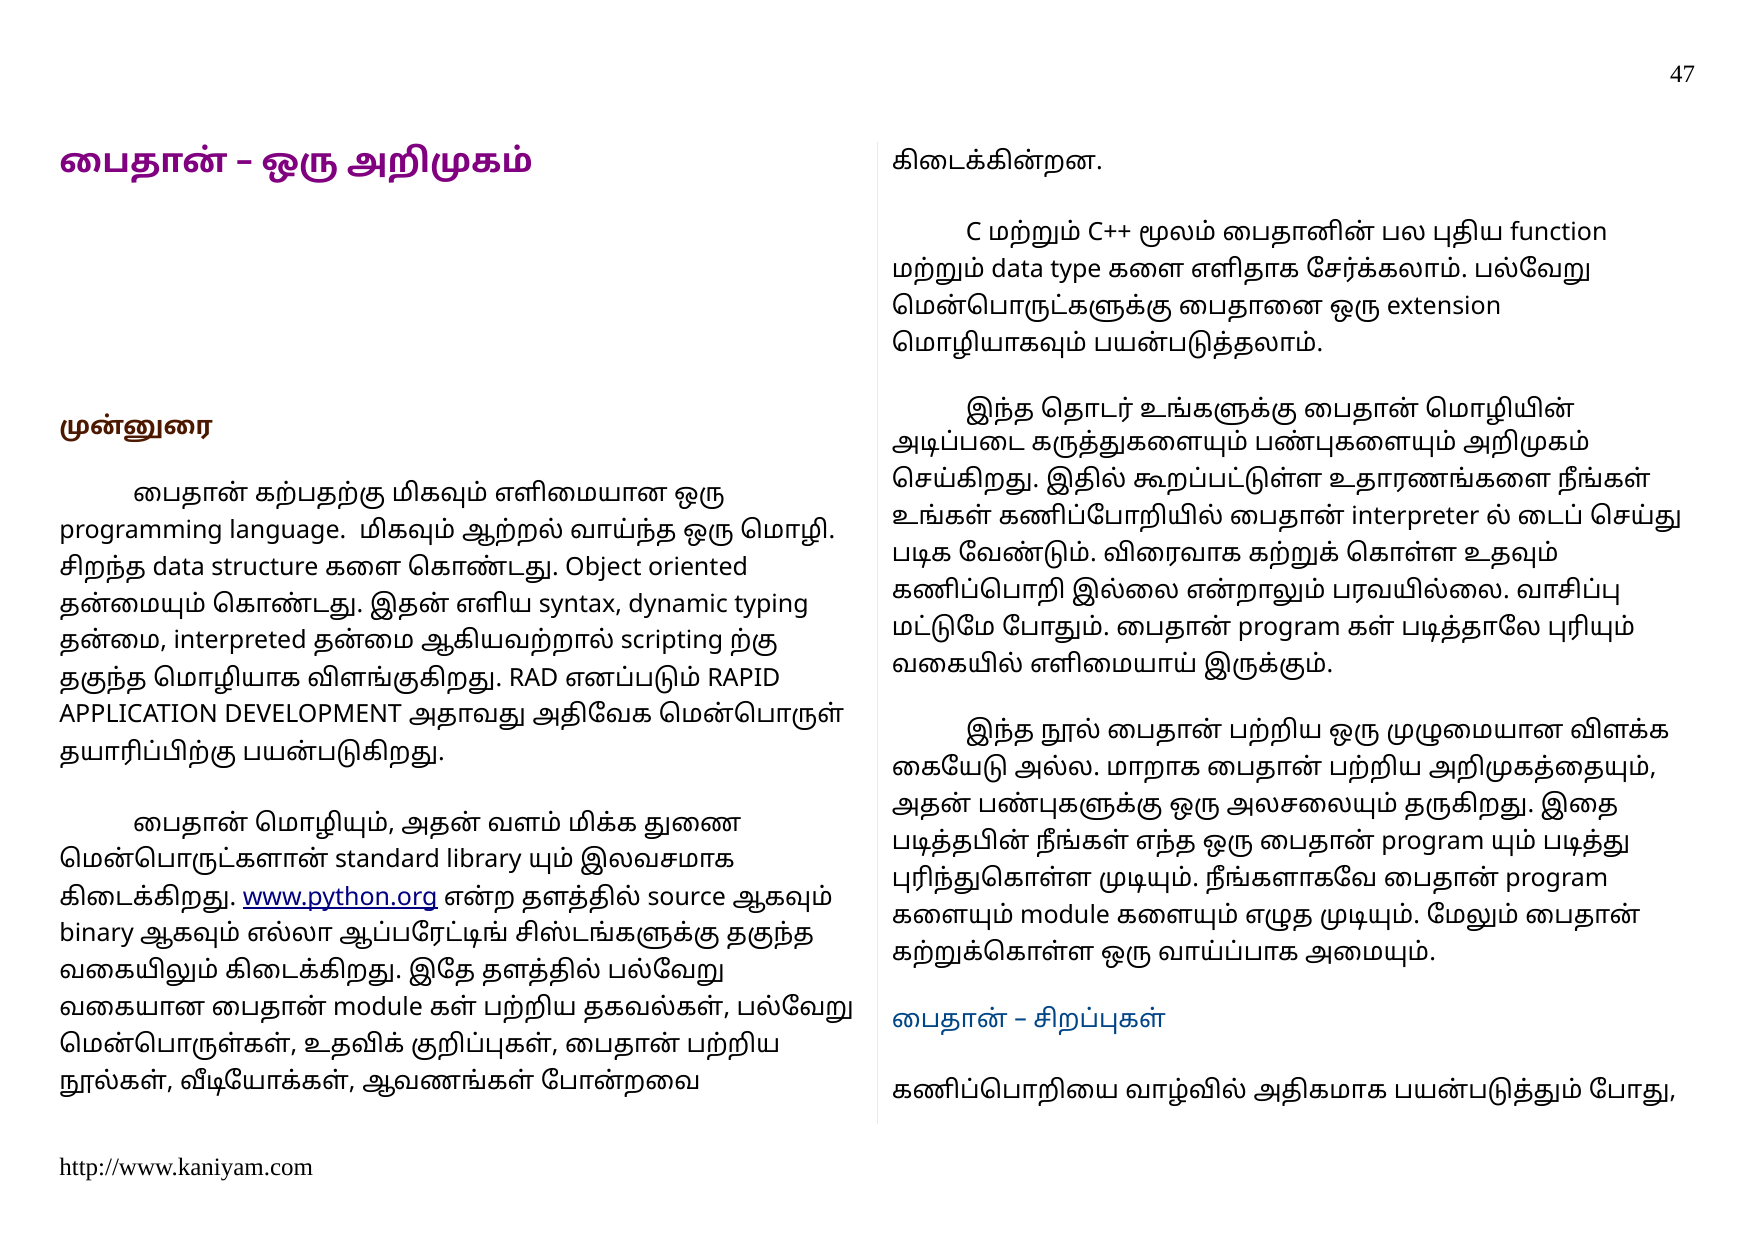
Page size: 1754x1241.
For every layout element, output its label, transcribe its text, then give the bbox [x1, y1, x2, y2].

text இந்த நூல் பைதான் பற்றிய ஒரு முழுமையான விளக்க கையேடு அல்ல. மாறாக பைதான் பற்றிய அறிமுகத்தையும், அதன் பண்புகளுக்கு ஒரு அலசலையும் தருகிறது. இதை படித்தபின் நீங்கள் எந்த ஒரு பைதான் program யும் படித்து புரிந்துகொள்ள முடியும். நீங்களாகவே பைதான் program களையும் module களையும் எழுத முடியும். மேலும் பைதான் கற்றுக்கொள்ள ஒரு வாய்ப்பாக அமையும். [892, 716, 1695, 971]
text பைதான் கற்பதற்கு மிகவும் எளிமையான ஒரு programming language. மிகவும் ஆற்றல் வாய்ந்த ஒரு மொழி. சிறந்த data structure களை கொண்டது. Object oriented தன்மையும் கொண்டது. இதன் எளிய syntax, dynamic typing தன்மை, interpreted தன்மை ஆகியவற்றால் scripting ற்கு தகுந்த மொழியாக விளங்குகிறது. RAD எனப்படும் RAPID APPLICATION DEVELOPMENT அதாவது அதிவேக மென்பொருள் தயாரிப்பிற்கு பயன்படுகிறது. [59, 479, 862, 770]
list கணிப்பொறியை வாழ்வில் அதிகமாக பயன்படுத்தும் போது, [892, 1072, 1695, 1109]
text கிடைக்கின்றன. [892, 142, 1695, 179]
text இந்த தொடர் உங்களுக்கு பைதான் மொழியின் அடிப்படை கருத்துகளையும் பண்புகளையும் அறிமுகம் செய்கிறது. இதில் கூறப்பட்டுள்ள உதாரணங்களை நீங்கள் உங்கள் கணிப்போறியில் பைதான் interpreter ல் டைப் செய்து படிக வேண்டும். விரைவாக கற்றுக் கொள்ள உதவும் கணிப்பொறி இல்லை என்றாலும் பரவயில்லை. வாசிப்பு மட்டுமே போதும். பைதான் program கள் படித்தாலே புரியும் வகையில் எளிமையாய் இருக்கும். [892, 395, 1695, 682]
list பைதான் – சிறப்புகள் [892, 1005, 1695, 1038]
text C மற்றும் C++ மூலம் பைதானின் பல புதிய function மற்றும் data type களை எளிதாக சேர்க்கலாம். பல்வேறு மென்பொருட்களுக்கு பைதானை ஒரு extension மொழியாகவும் பயன்படுத்தலாம். [892, 213, 1695, 361]
text பைதான் மொழியும், அதன் வளம் மிக்க துணை மென்பொருட்களான் standard library யும் இலவசமாக கிடைக்கிறது. www.python.org என்ற தளத்தில் source ஆகவும் binary ஆகவும் எல்லா ஆப்பரேட்டிங் சிஸ்டங்களுக்கு தகுந்த வகையிலும் கிடைக்கிறது. இதே தளத்தில் பல்வேறு வகையான பைதான் module கள் பற்றிய தகவல்கள், பல்வேறு மென்பொருள்கள், உதவிக் குறிப்புகள், பைதான் பற்றிய நூல்கள், வீடியோக்கள், ஆவணங்கள் போன்றவை [59, 804, 862, 1100]
text முன்னுரை [59, 412, 862, 444]
subtitle பைதான் – ஒரு அறிமுகம் [59, 142, 862, 186]
